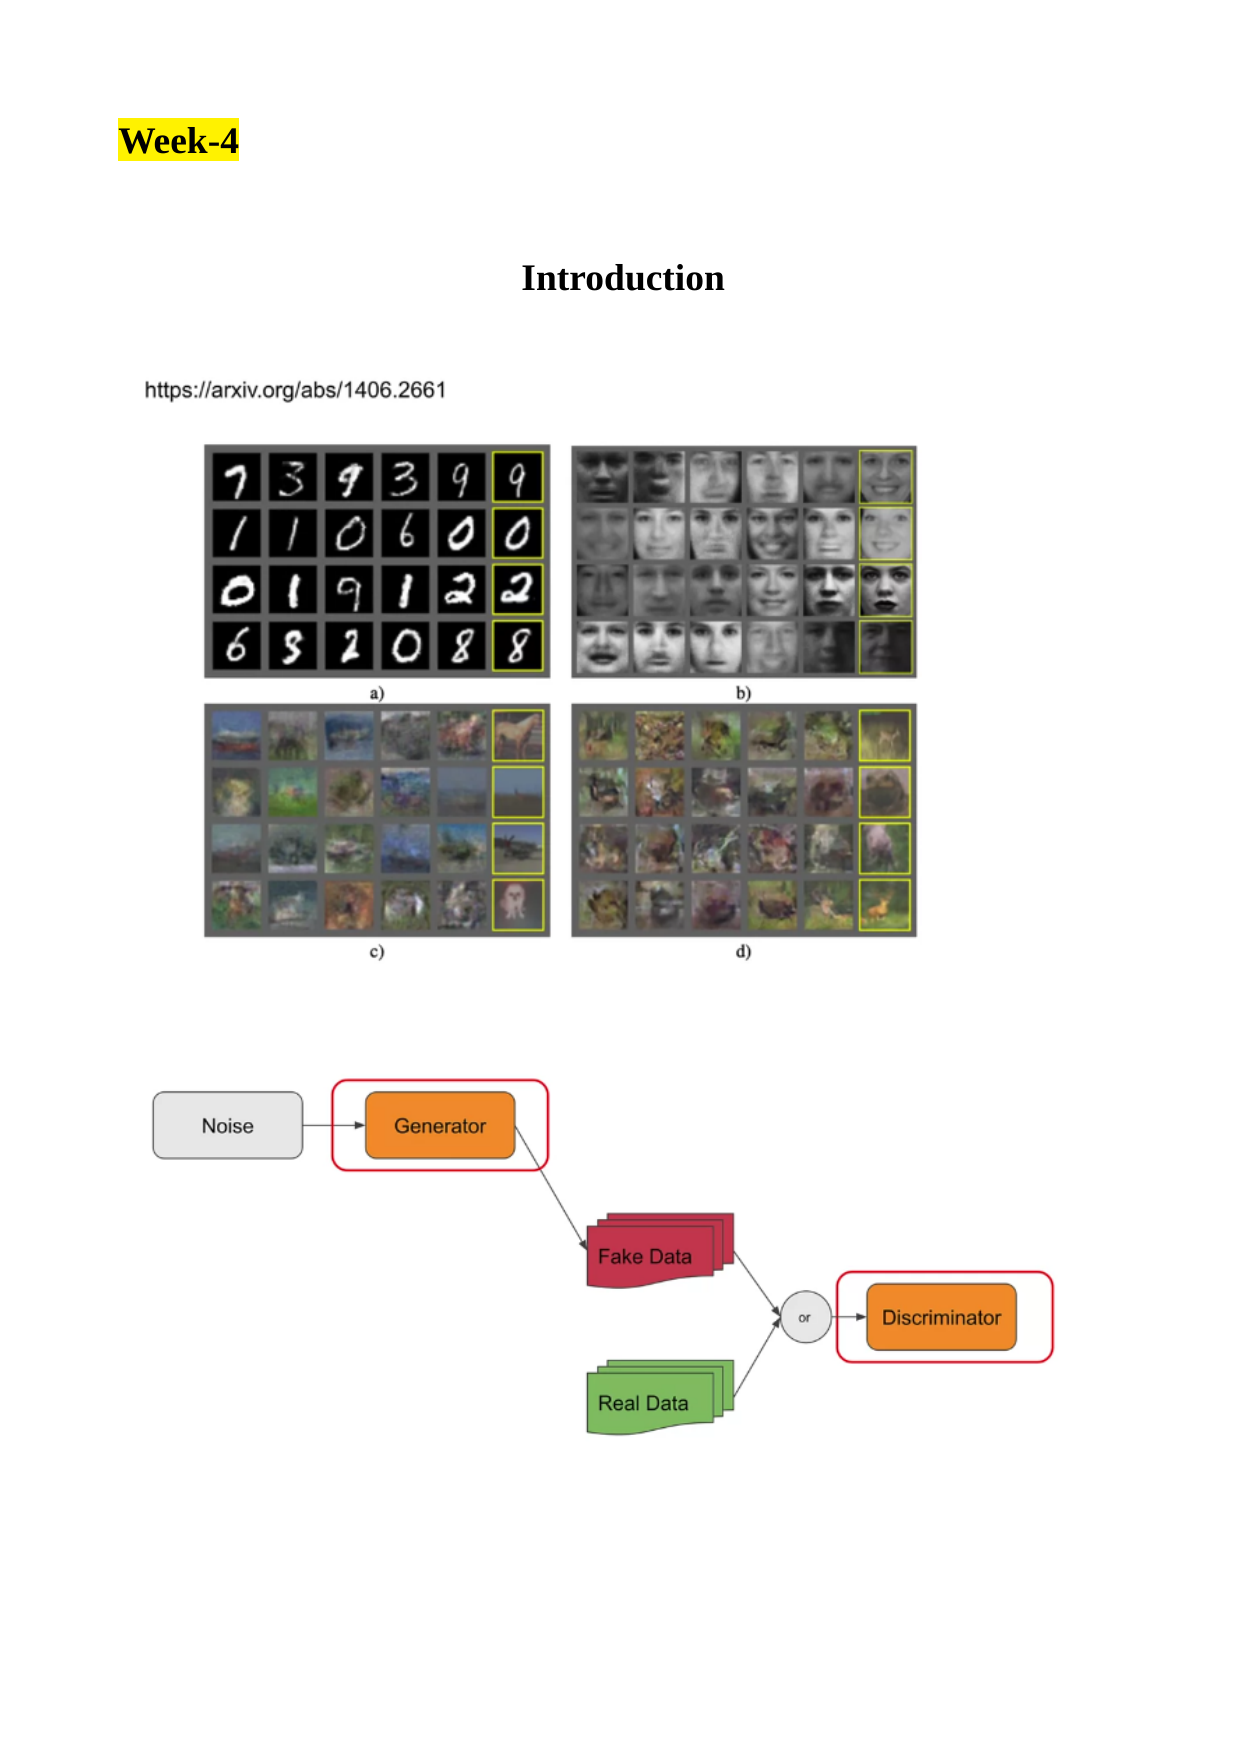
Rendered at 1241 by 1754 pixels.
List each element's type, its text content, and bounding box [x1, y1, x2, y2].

picture [118, 358, 1123, 965]
picture [118, 1064, 1123, 1453]
text Week-4 [118, 118, 1122, 161]
subtitle Introduction [118, 255, 1122, 298]
